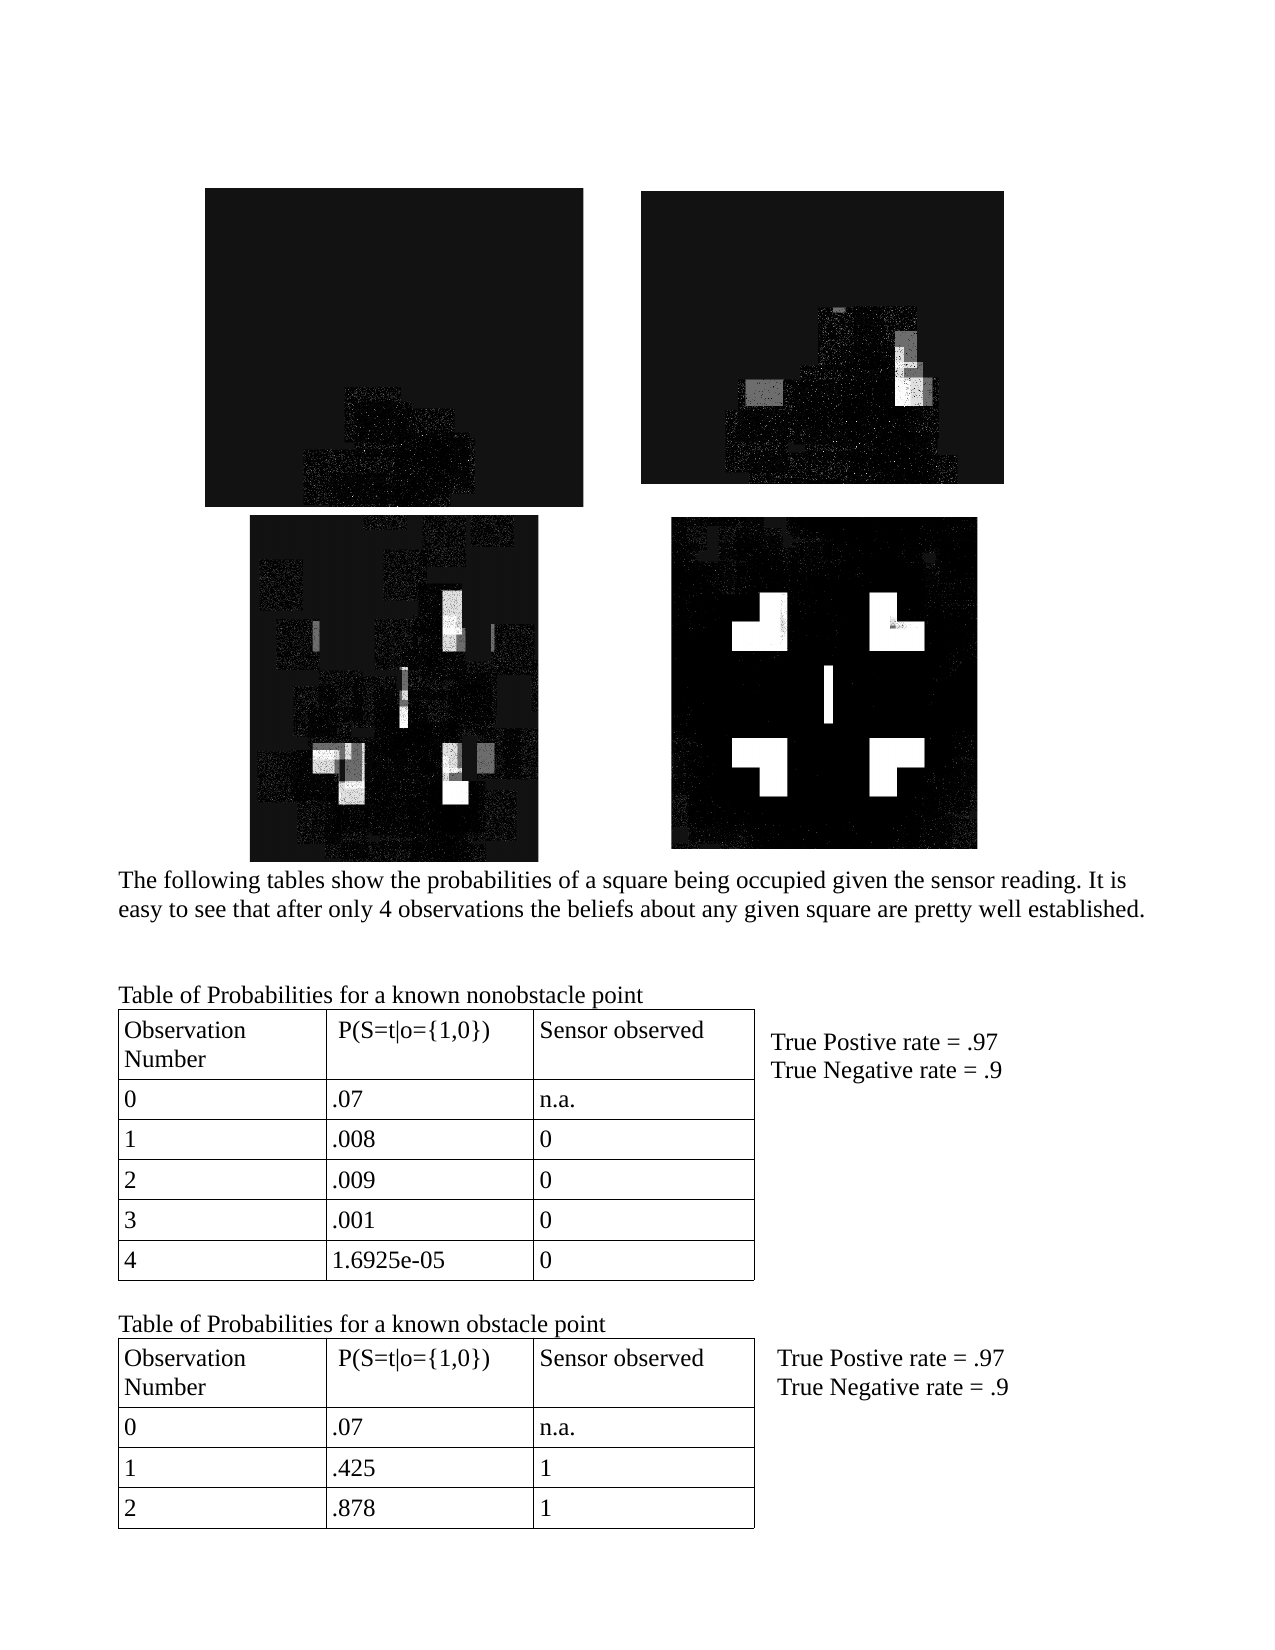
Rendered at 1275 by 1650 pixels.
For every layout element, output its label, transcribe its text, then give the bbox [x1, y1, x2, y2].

table_cell 4 [119, 1241, 326, 1280]
table_cell .07 [327, 1080, 533, 1119]
table_header Observation Number [119, 1339, 326, 1407]
table_cell 0 [534, 1241, 754, 1280]
table_cell n.a. [534, 1408, 754, 1447]
table_cell .425 [327, 1448, 533, 1487]
table_cell .07 [327, 1408, 533, 1447]
table_header P(S=t|o={1,0}) [327, 1339, 533, 1407]
table_cell 2 [119, 1488, 326, 1528]
table_cell 3 [119, 1200, 326, 1240]
table_cell n.a. [534, 1080, 754, 1119]
table_cell .878 [327, 1488, 533, 1528]
text Table of Probabilities for a known obstacle point [118, 1309, 1157, 1338]
table_cell 0 [119, 1408, 326, 1447]
table_header P(S=t|o={1,0}) [327, 1010, 533, 1078]
picture [249, 515, 539, 862]
picture [641, 191, 694, 484]
table_cell 1 [534, 1448, 754, 1487]
table_cell 0 [119, 1080, 326, 1119]
picture [205, 188, 269, 507]
picture [822, 517, 978, 849]
table_cell 1 [119, 1448, 326, 1487]
table_cell .001 [327, 1200, 533, 1240]
text Table of Probabilities for a known nonobstacle point [118, 981, 1157, 1009]
table_header Sensor observed [534, 1339, 754, 1407]
table_cell 1.6925e-05 [327, 1241, 533, 1280]
table_cell 0 [534, 1120, 754, 1159]
table_cell 2 [119, 1160, 326, 1199]
table_cell 1 [534, 1488, 754, 1528]
table_header Sensor observed [534, 1010, 754, 1078]
table_header Observation Number [119, 1010, 326, 1078]
table_cell 0 [534, 1200, 754, 1240]
table_cell .009 [327, 1160, 533, 1199]
text The following tables show the probabilities of a square being occupied given the sensor reading. It is easy to see that after only 4 observations the beliefs about any given square are pretty well established. [118, 866, 1157, 923]
table_cell 1 [119, 1120, 326, 1159]
table_cell .008 [327, 1120, 533, 1159]
table_cell 0 [534, 1160, 754, 1199]
